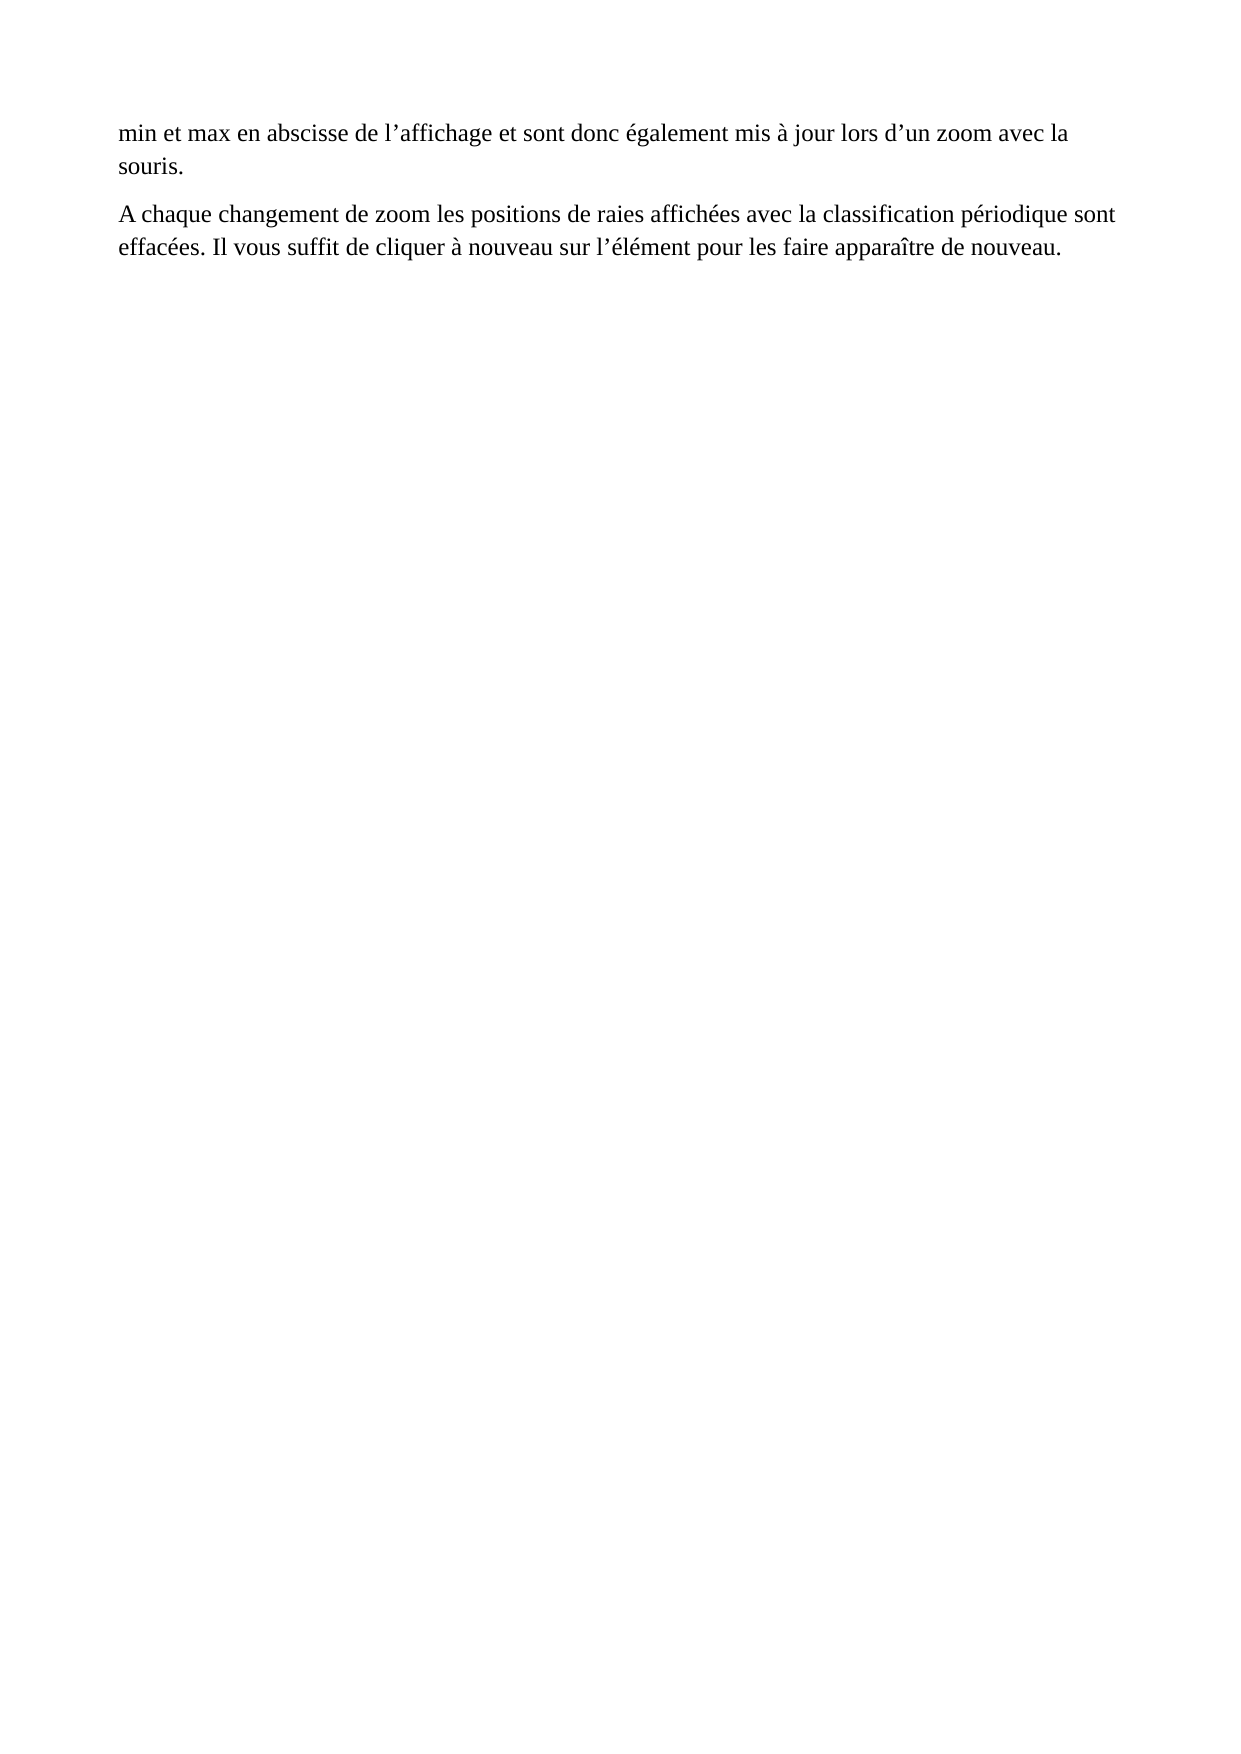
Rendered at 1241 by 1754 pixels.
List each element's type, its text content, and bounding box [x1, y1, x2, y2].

text min et max en abscisse de l’affichage et sont donc également mis à jour lors d’un zoom avec la souris. [118, 118, 1122, 180]
text A chaque changement de zoom les positions de raies affichées avec la classification périodique sont effacées. Il vous suffit de cliquer à nouveau sur l’élément pour les faire apparaître de nouveau. [118, 199, 1122, 261]
